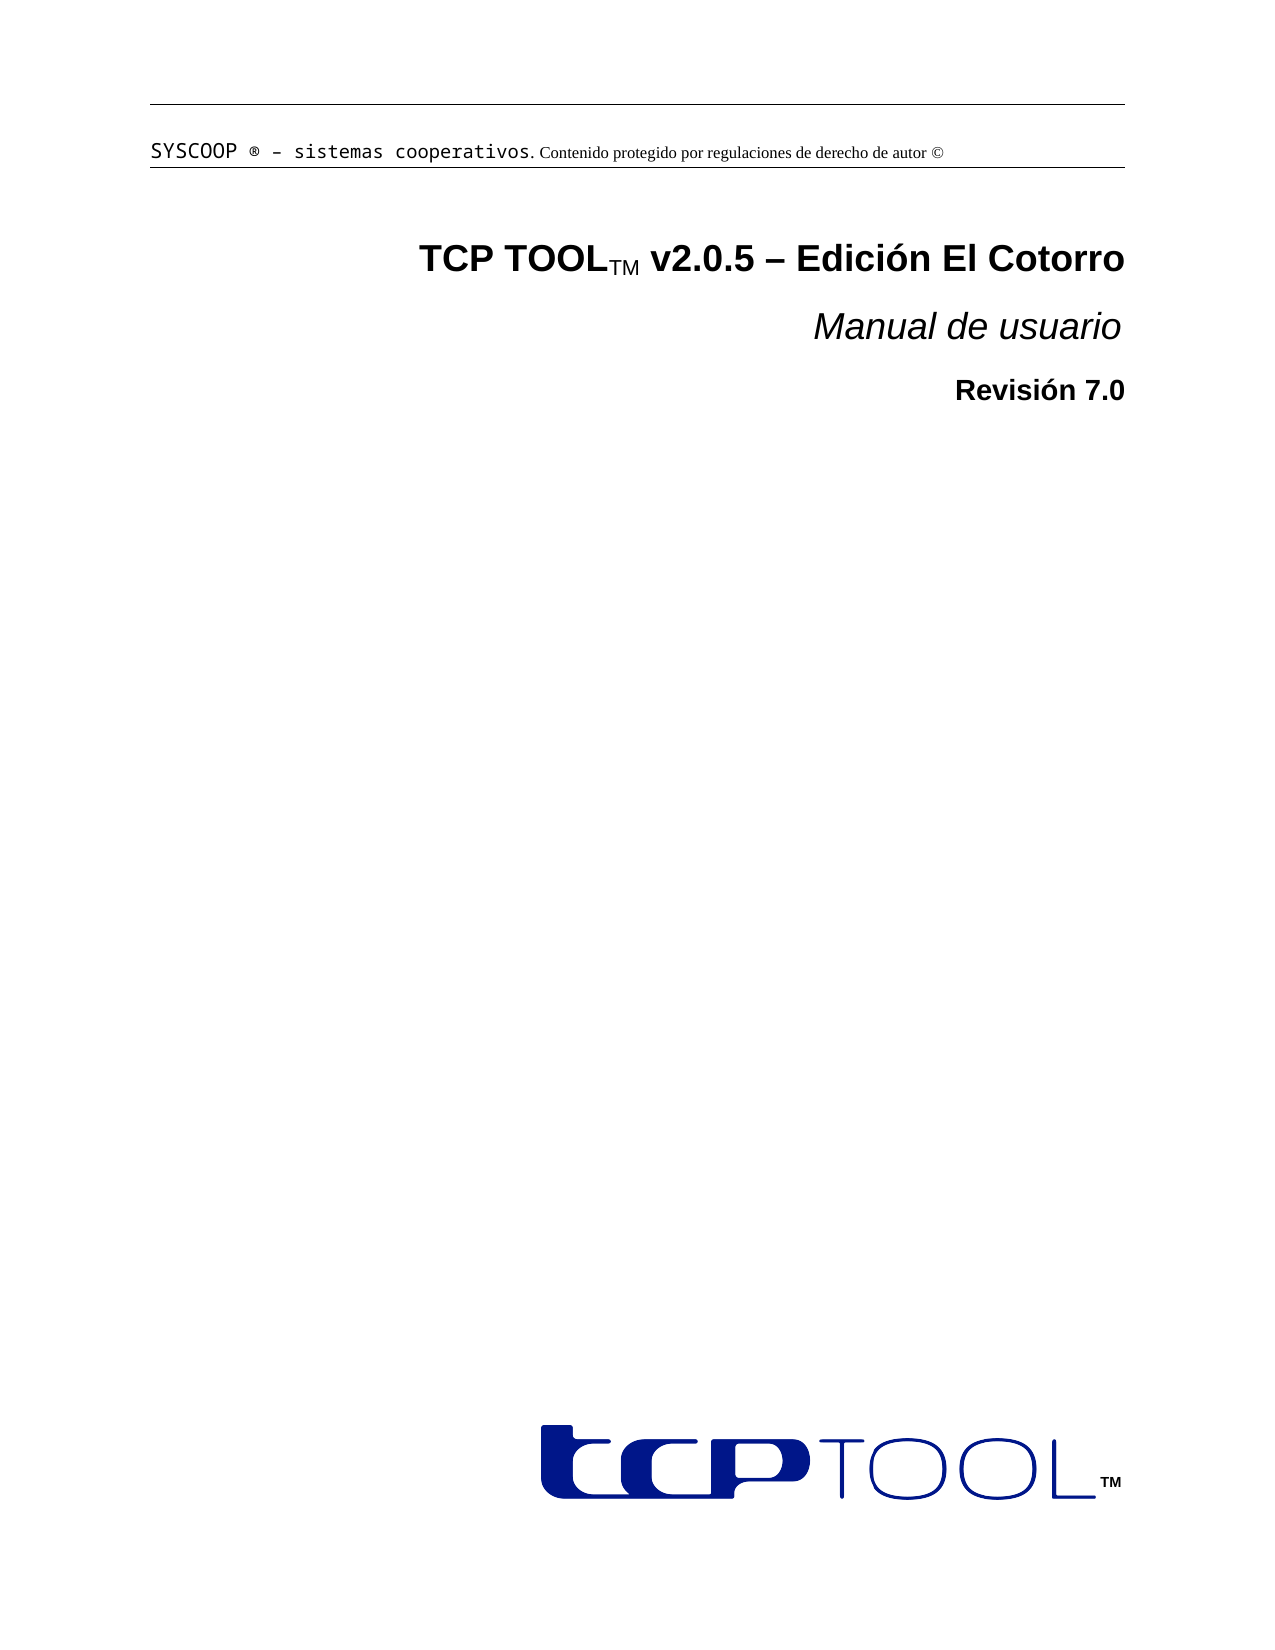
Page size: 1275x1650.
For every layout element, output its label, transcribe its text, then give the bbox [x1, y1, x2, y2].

subtitle Revisión 7.0 [150, 373, 1125, 406]
picture [541, 1425, 1096, 1500]
subtitle TCP TOOLTM v2.0.5 – Edición El Cotorro [150, 236, 1125, 279]
subtitle Manual de usuario [150, 304, 1125, 348]
